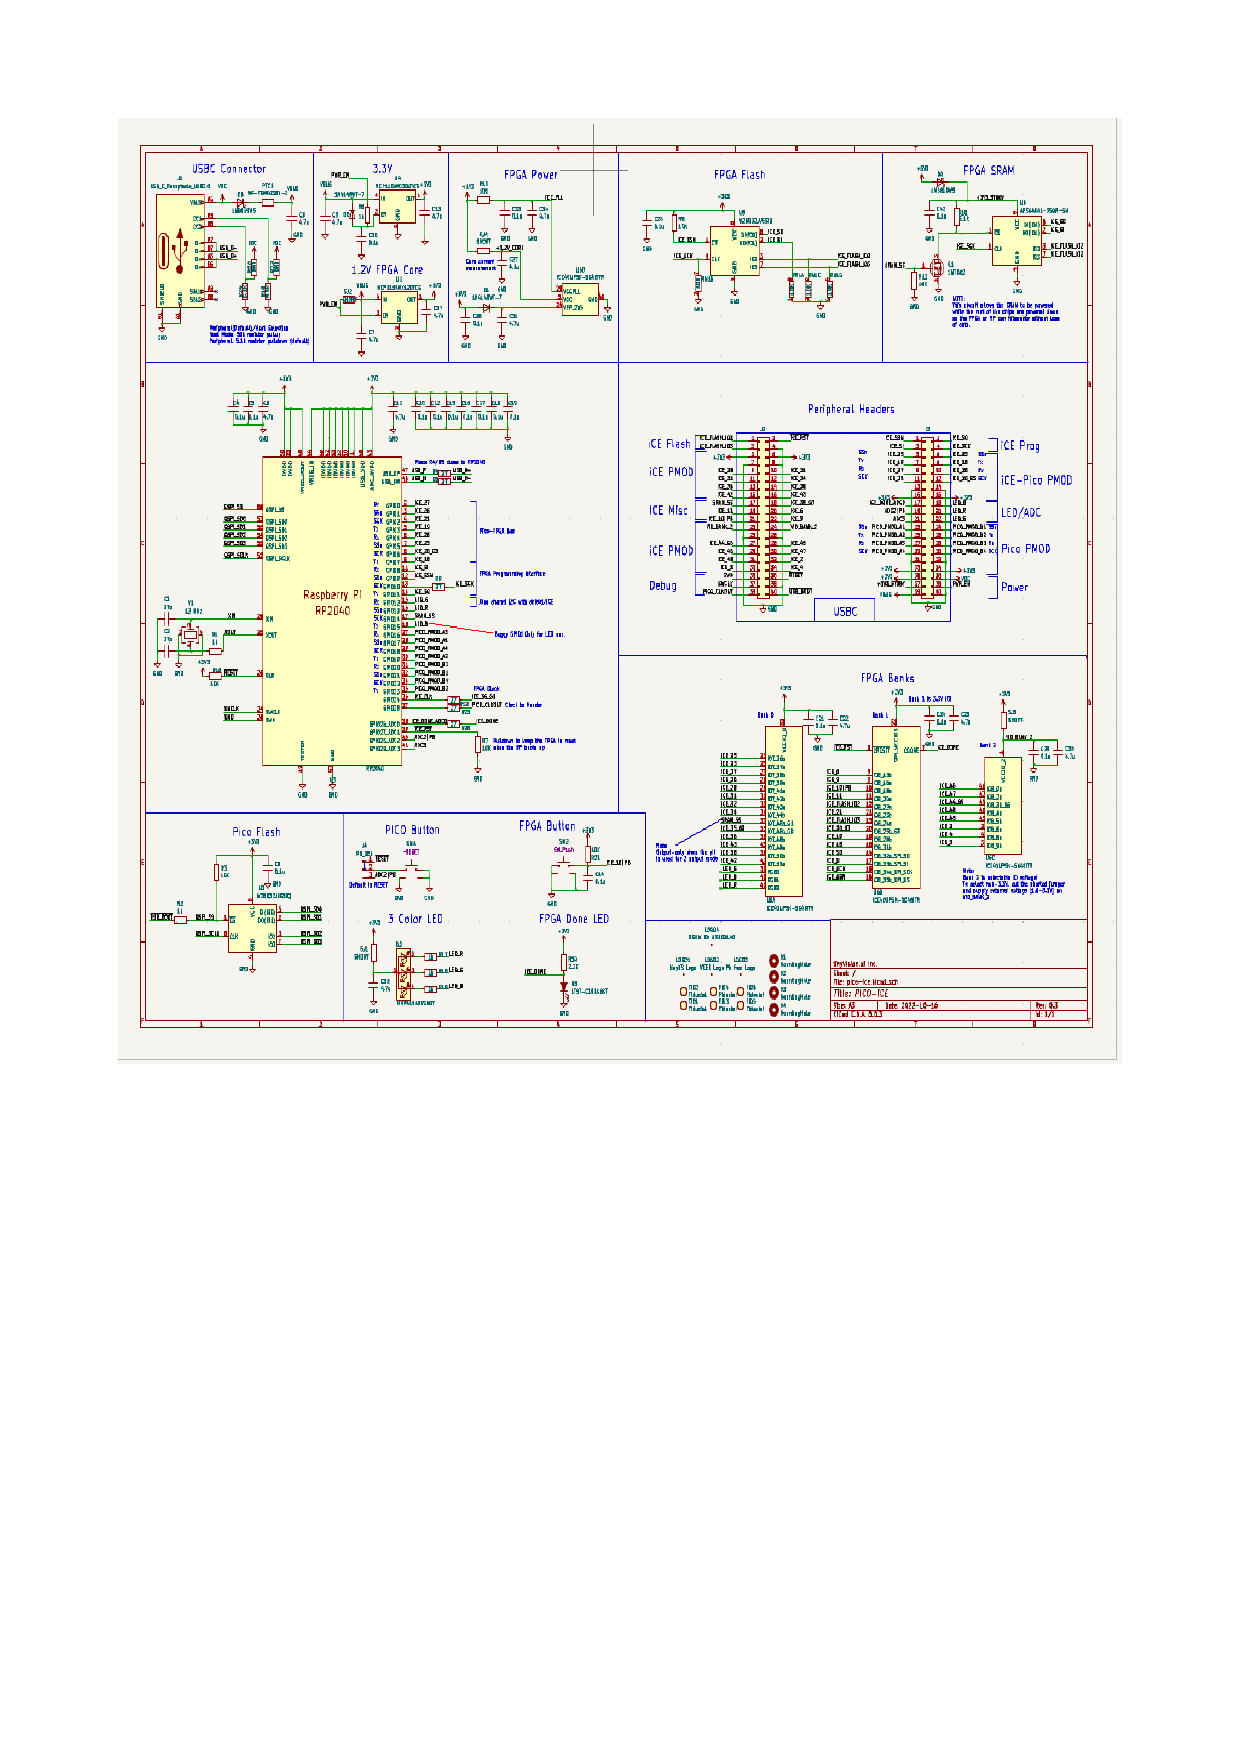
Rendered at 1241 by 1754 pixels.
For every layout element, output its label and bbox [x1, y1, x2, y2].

picture [118, 118, 1123, 1064]
